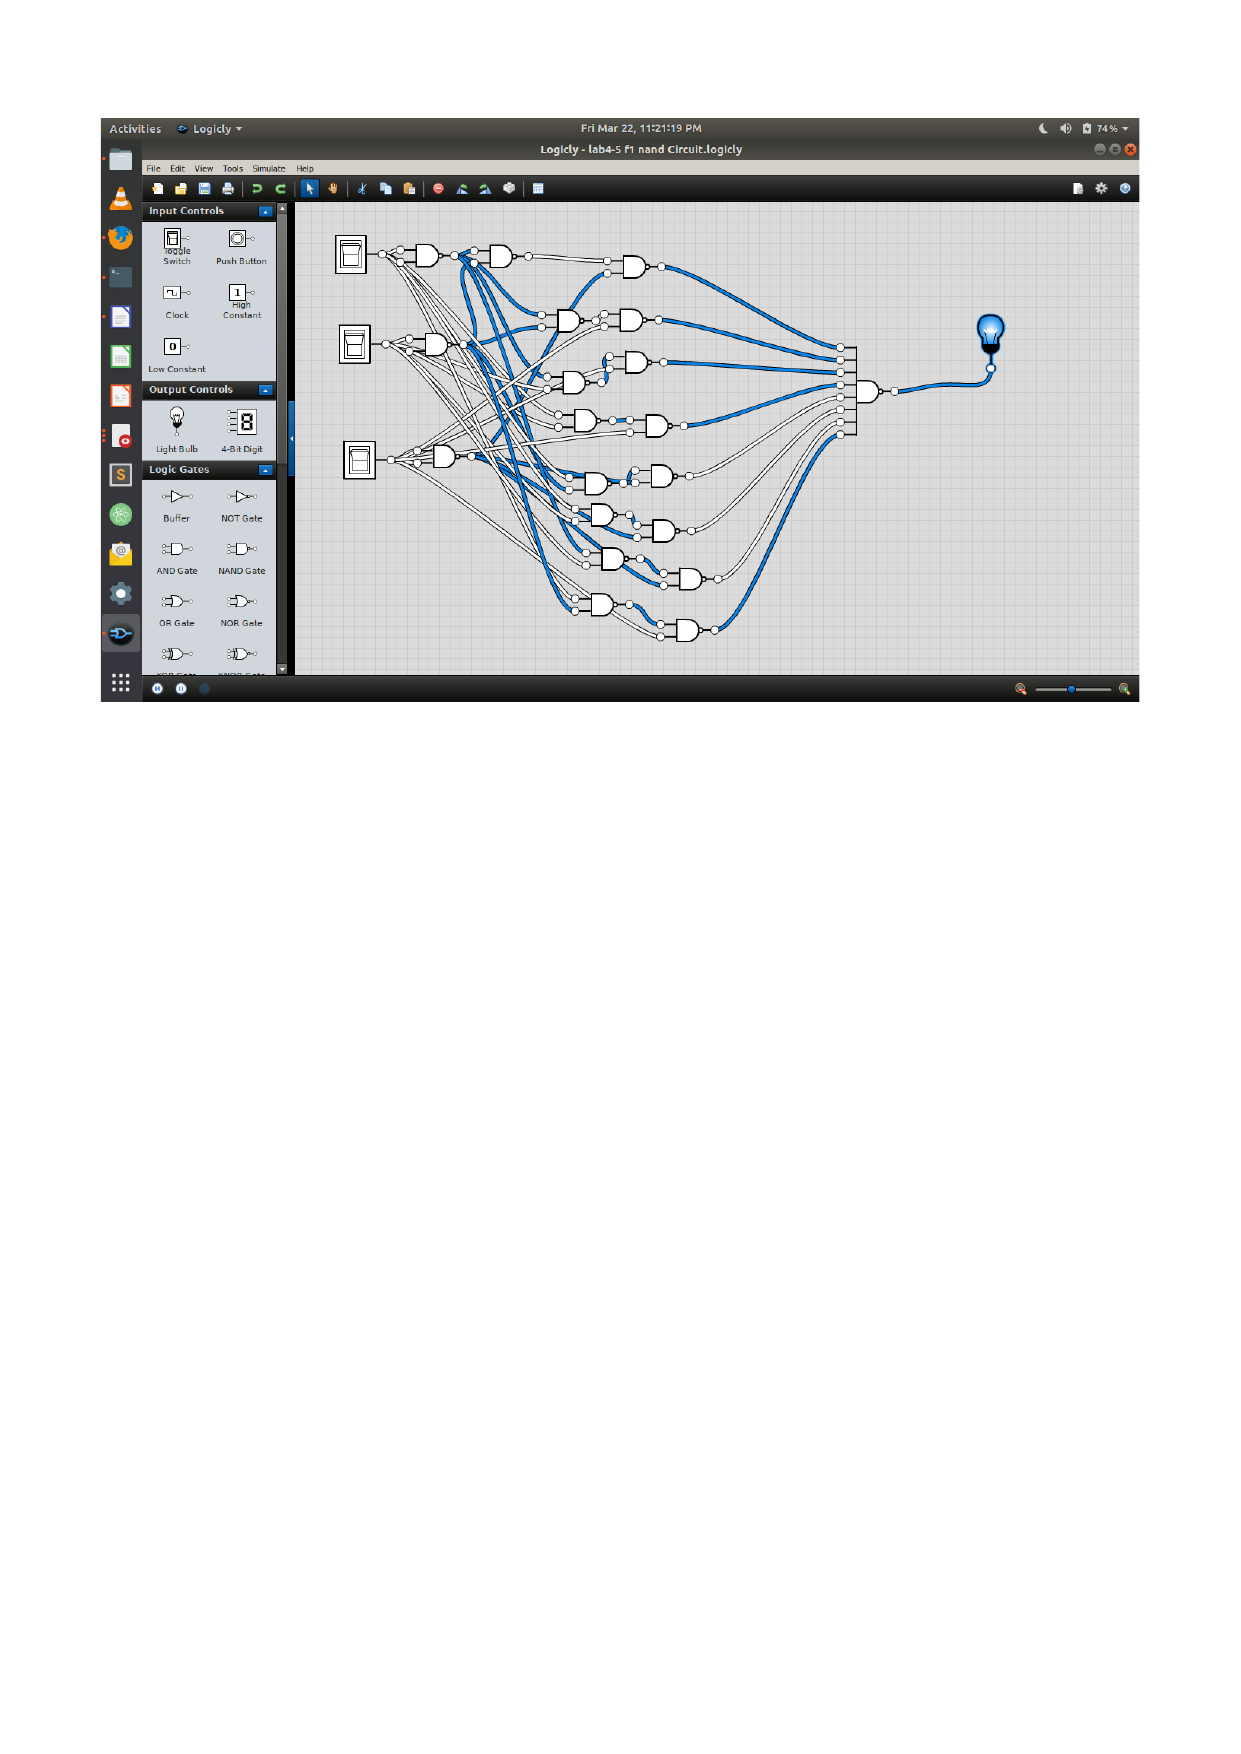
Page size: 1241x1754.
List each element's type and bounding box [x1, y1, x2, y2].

picture [100, 118, 1140, 702]
